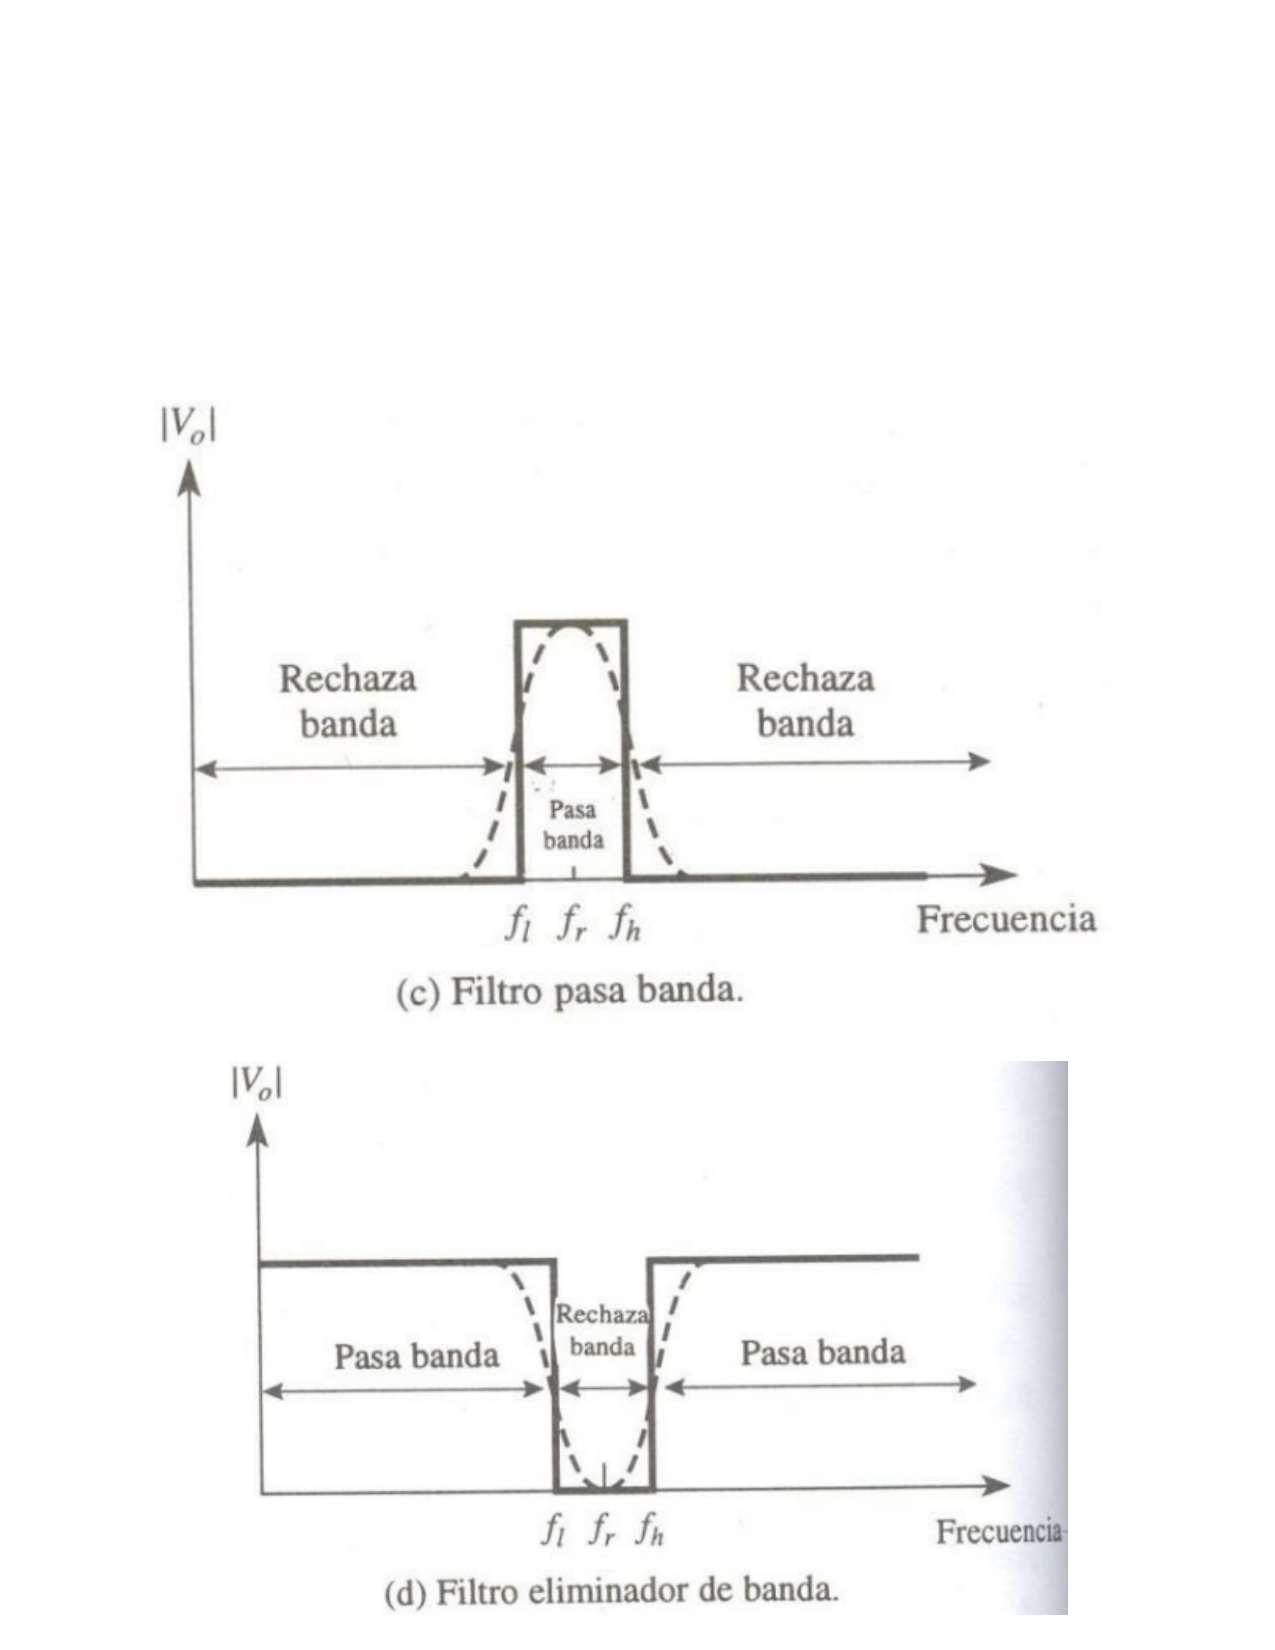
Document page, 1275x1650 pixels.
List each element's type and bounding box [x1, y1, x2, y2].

picture [153, 399, 1122, 1025]
picture [228, 1061, 1068, 1615]
